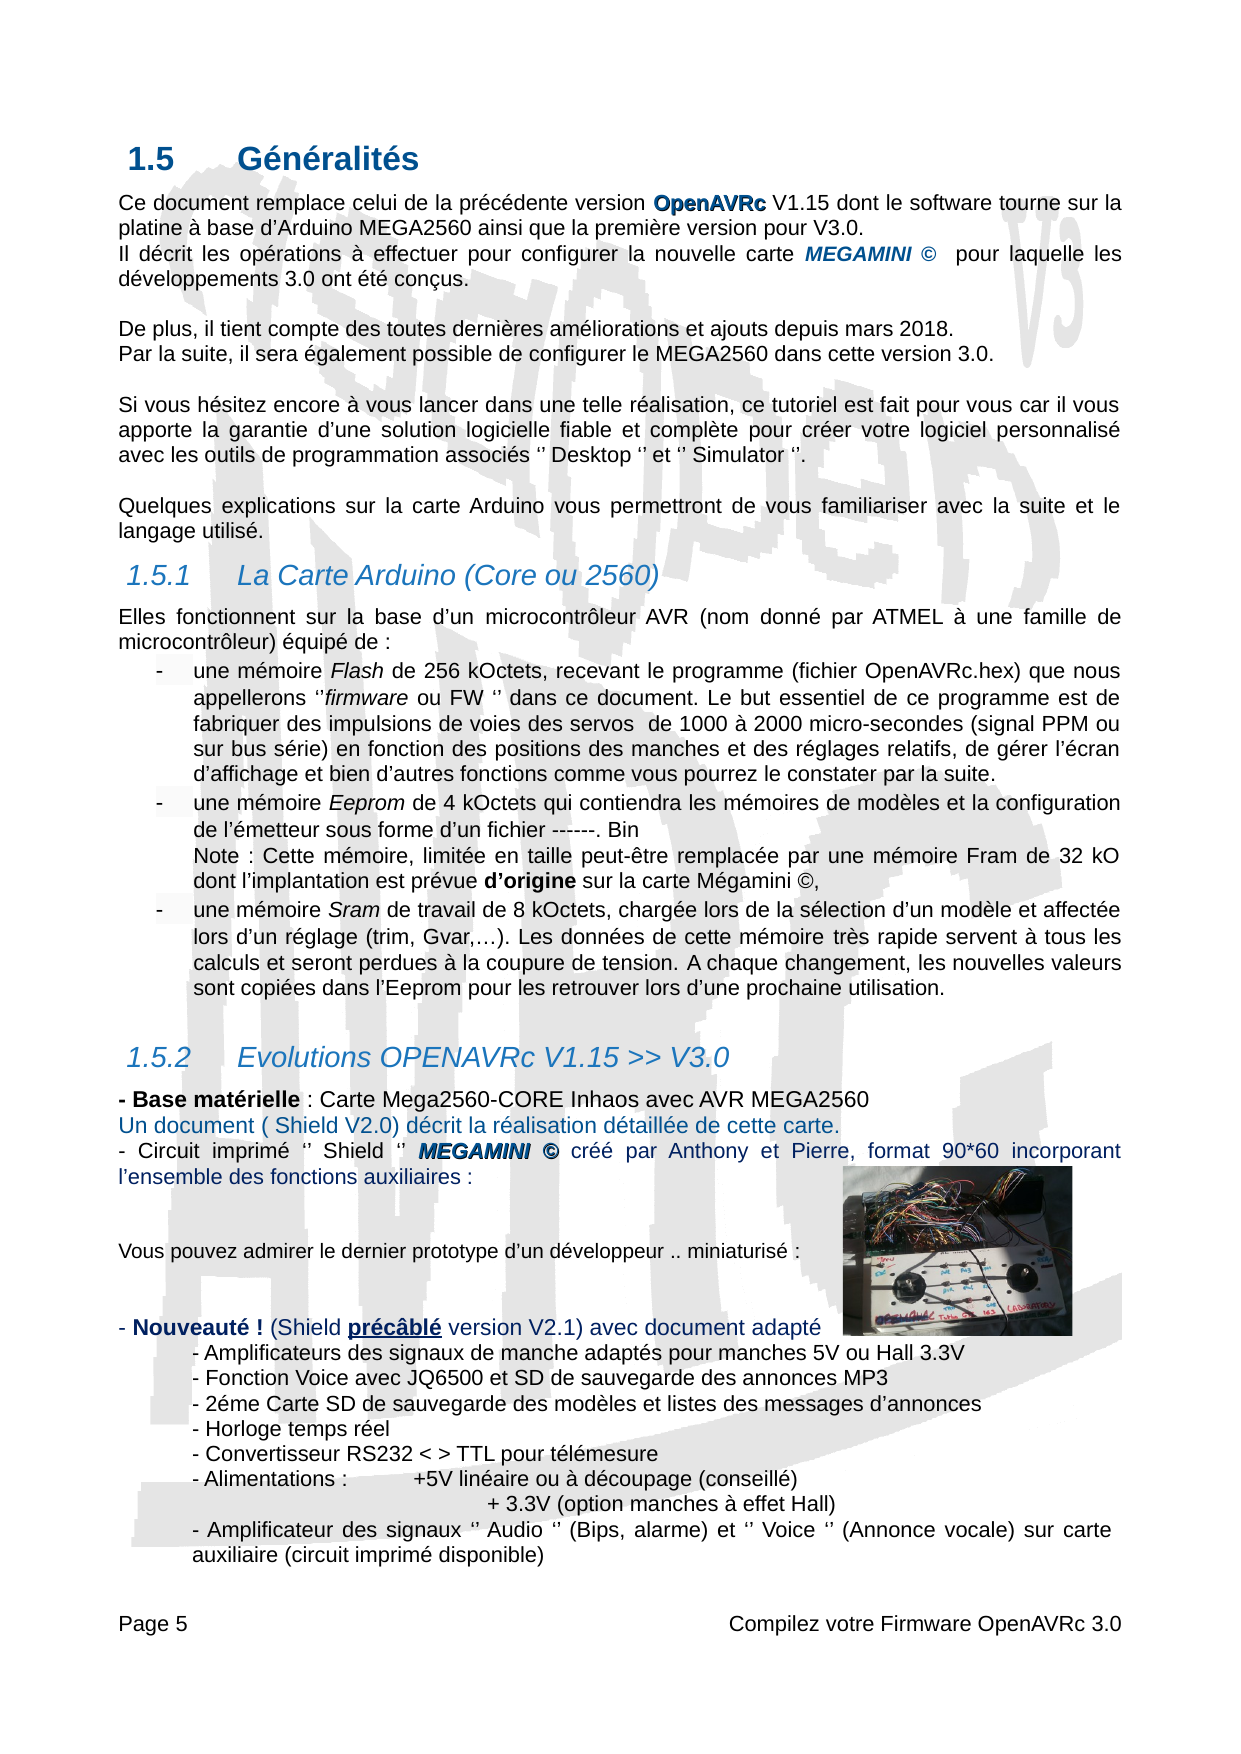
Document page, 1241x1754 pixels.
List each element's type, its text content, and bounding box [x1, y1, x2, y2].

text Un document ( Shield V2.0) décrit la réalisation détaillée de cette carte. [118, 1112, 1122, 1138]
subtitle La Carte Arduino (Core ou 2560) [118, 558, 1122, 591]
text Quelques explications sur la carte Arduino vous permettront de vous familiariser avec la suite et le langage utilisé. [118, 493, 1122, 543]
text - Fonction Voice avec JQ6500 et SD de sauvegarde des annonces MP3 [118, 1365, 1122, 1390]
text - Circuit imprimé ‘’ Shield ‘’ MEGAMINI © créé par Anthony et Pierre, format 90*60 incorporant l’ensemble des fonctions auxiliaires : [118, 1138, 1122, 1189]
list une mémoire Eeprom de 4 kOctets qui contiendra les mémoires de modèles et la configuration de l’émetteur sous forme d’un fichier ------. Bin [156, 786, 1122, 843]
subtitle Evolutions OPENAVRc V1.15 >> V3.0 [118, 1040, 1122, 1073]
text Ce document remplace celui de la précédente version OpenAVRc V1.15 dont le software tourne sur la platine à base d’Arduino MEGA2560 ainsi que la première version pour V3.0. [118, 190, 1122, 241]
list une mémoire Flash de 256 kOctets, recevant le programme (fichier OpenAVRc.hex) que nous appellerons ‘’firmware ou FW ‘’ dans ce document. Le but essentiel de ce programme est de fabriquer des impulsions de voies des servos de 1000 à 2000 micro-secondes (signal PPM ou sur bus série) en fonction des positions des manches et des réglages relatifs, de gérer l’écran d’affichage et bien d’autres fonctions comme vous pourrez le constater par la suite. [156, 654, 1122, 786]
subtitle Généralités [118, 139, 1122, 178]
text - Amplificateur des signaux ‘’ Audio ‘’ (Bips, alarme) et ‘’ Voice ‘’ (Annonce vocale) sur carte auxiliaire (circuit imprimé disponible) [118, 1516, 1122, 1567]
list une mémoire Sram de travail de 8 kOctets, chargée lors de la sélection d’un modèle et affectée lors d’un réglage (trim, Gvar,…). Les données de cette mémoire très rapide servent à tous les calculs et seront perdues à la coupure de tension. A chaque changement, les nouvelles valeurs sont copiées dans l’Eeprom pour les retrouver lors d’une prochaine utilisation. [156, 893, 1122, 1000]
text - Convertisseur RS232 < > TTL pour télémesure [118, 1441, 1122, 1466]
text - Alimentations : +5V linéaire ou à découpage (conseillé) [118, 1466, 1122, 1491]
text - Horloge temps réel [118, 1416, 1122, 1441]
text Par la suite, il sera également possible de configurer le MEGA2560 dans cette version 3.0. [118, 341, 1122, 367]
text - Nouveauté ! (Shield précâblé version V2.1) avec document adapté [118, 1314, 1122, 1340]
text + 3.3V (option manches à effet Hall) [192, 1491, 1122, 1516]
list Note : Cette mémoire, limitée en taille peut-être remplacée par une mémoire Fram de 32 kO dont l’implantation est prévue d’origine sur la carte Mégamini ©, [156, 843, 1122, 893]
text De plus, il tient compte des toutes dernières améliorations et ajouts depuis mars 2018. [118, 316, 1122, 341]
text - Amplificateurs des signaux de manche adaptés pour manches 5V ou Hall 3.3V [118, 1340, 1122, 1365]
text Elles fonctionnent sur la base d’un microcontrôleur AVR (nom donné par ATMEL à une famille de microcontrôleur) équipé de : [118, 604, 1122, 654]
picture [842, 1166, 1073, 1336]
text Il décrit les opérations à effectuer pour configurer la nouvelle carte MEGAMINI © pour laquelle les développements 3.0 ont été conçus. [118, 241, 1122, 291]
text Vous pouvez admirer le dernier prototype d’un développeur .. miniaturisé : [118, 1239, 842, 1263]
text - Base matérielle : Carte Mega2560-CORE Inhaos avec AVR MEGA2560 [118, 1086, 1122, 1112]
text Si vous hésitez encore à vous lancer dans une telle réalisation, ce tutoriel est fait pour vous car il vous apporte la garantie d’une solution logicielle fiable et complète pour créer votre logiciel personnalisé avec les outils de programmation associés ‘’ Desktop ‘’ et ‘’ Simulator ‘’. [118, 392, 1122, 467]
text - 2éme Carte SD de sauvegarde des modèles et listes des messages d’annonces [118, 1390, 1122, 1416]
